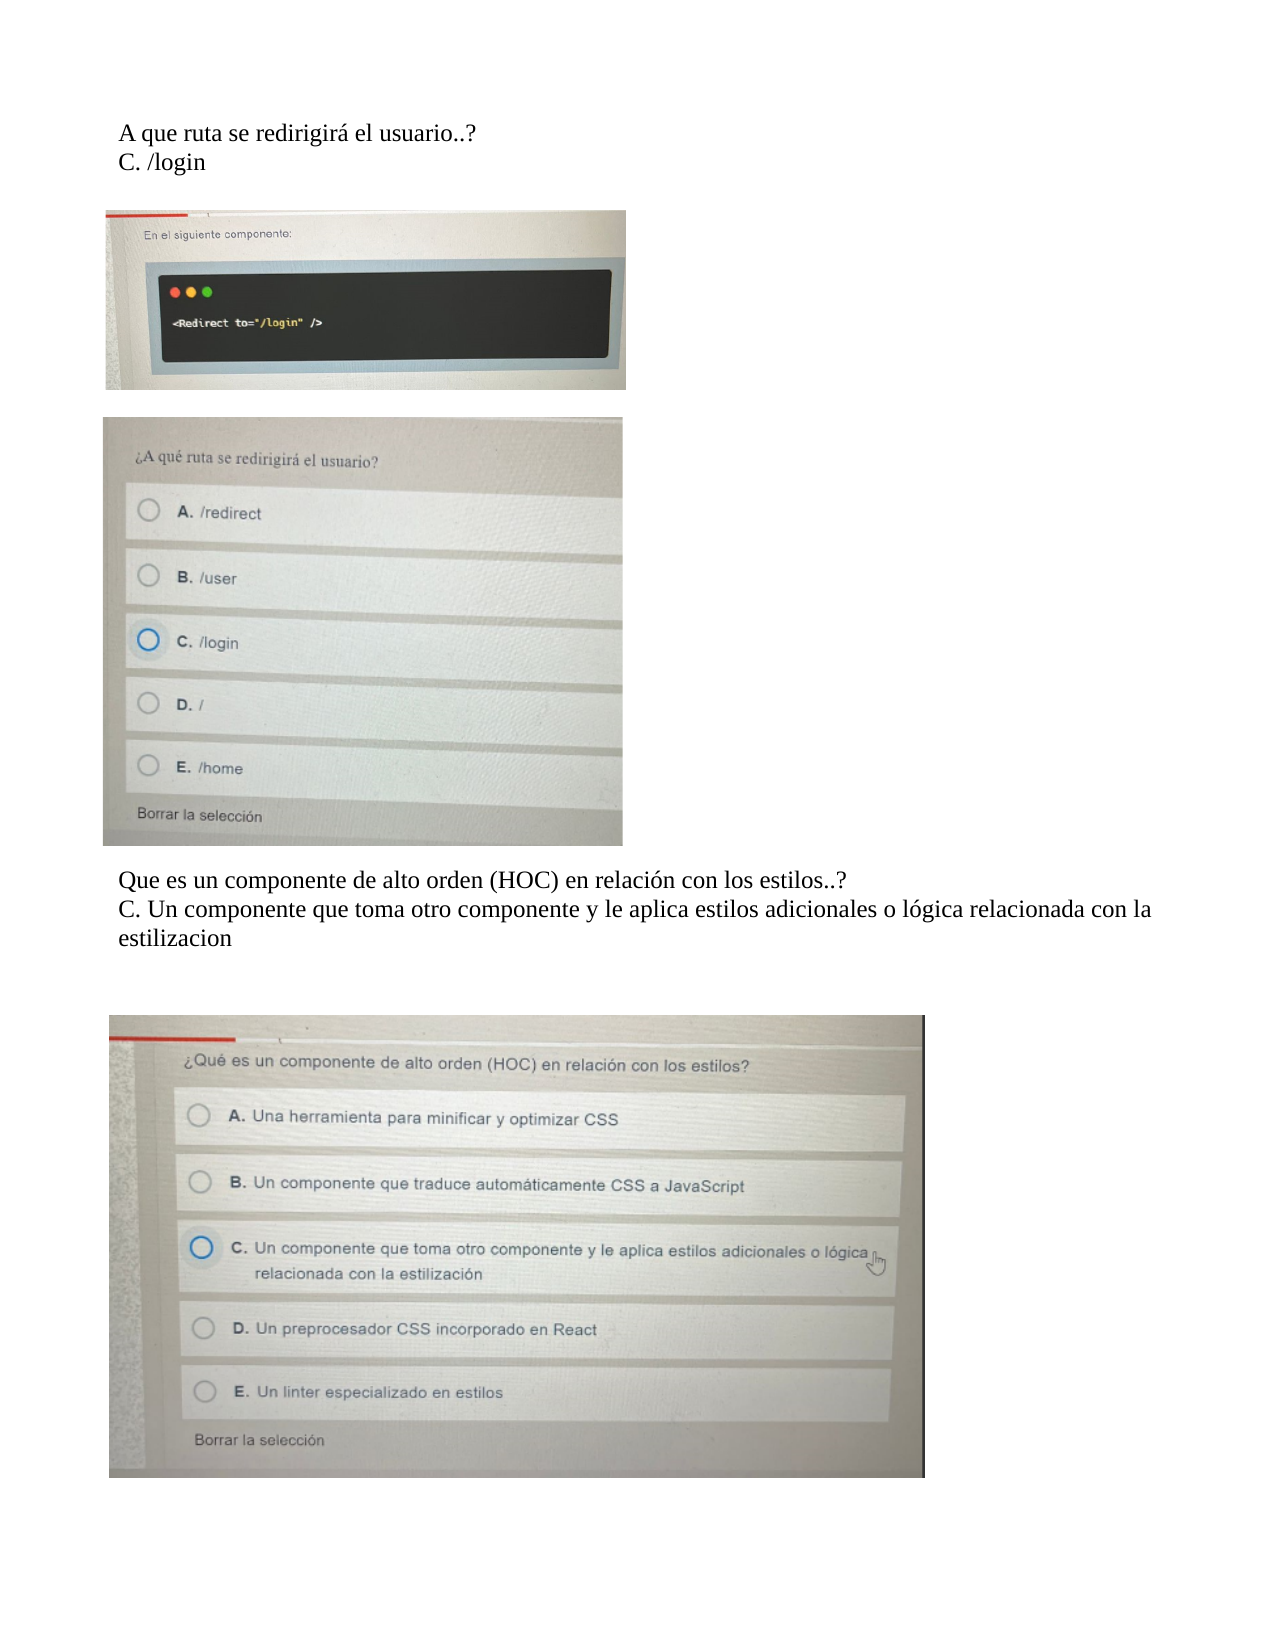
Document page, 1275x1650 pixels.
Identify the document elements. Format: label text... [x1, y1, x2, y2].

text Que es un componente de alto orden (HOC) en relación con los estilos..? [118, 866, 1157, 894]
picture [102, 417, 623, 846]
picture [105, 210, 626, 390]
text A que ruta se redirigirá el usuario..? [118, 118, 1157, 147]
text C. /login [118, 147, 1157, 176]
text C. Un componente que toma otro componente y le aplica estilos adicionales o lógica relacionada con la estilizacion [118, 894, 1157, 952]
picture [109, 1015, 925, 1478]
